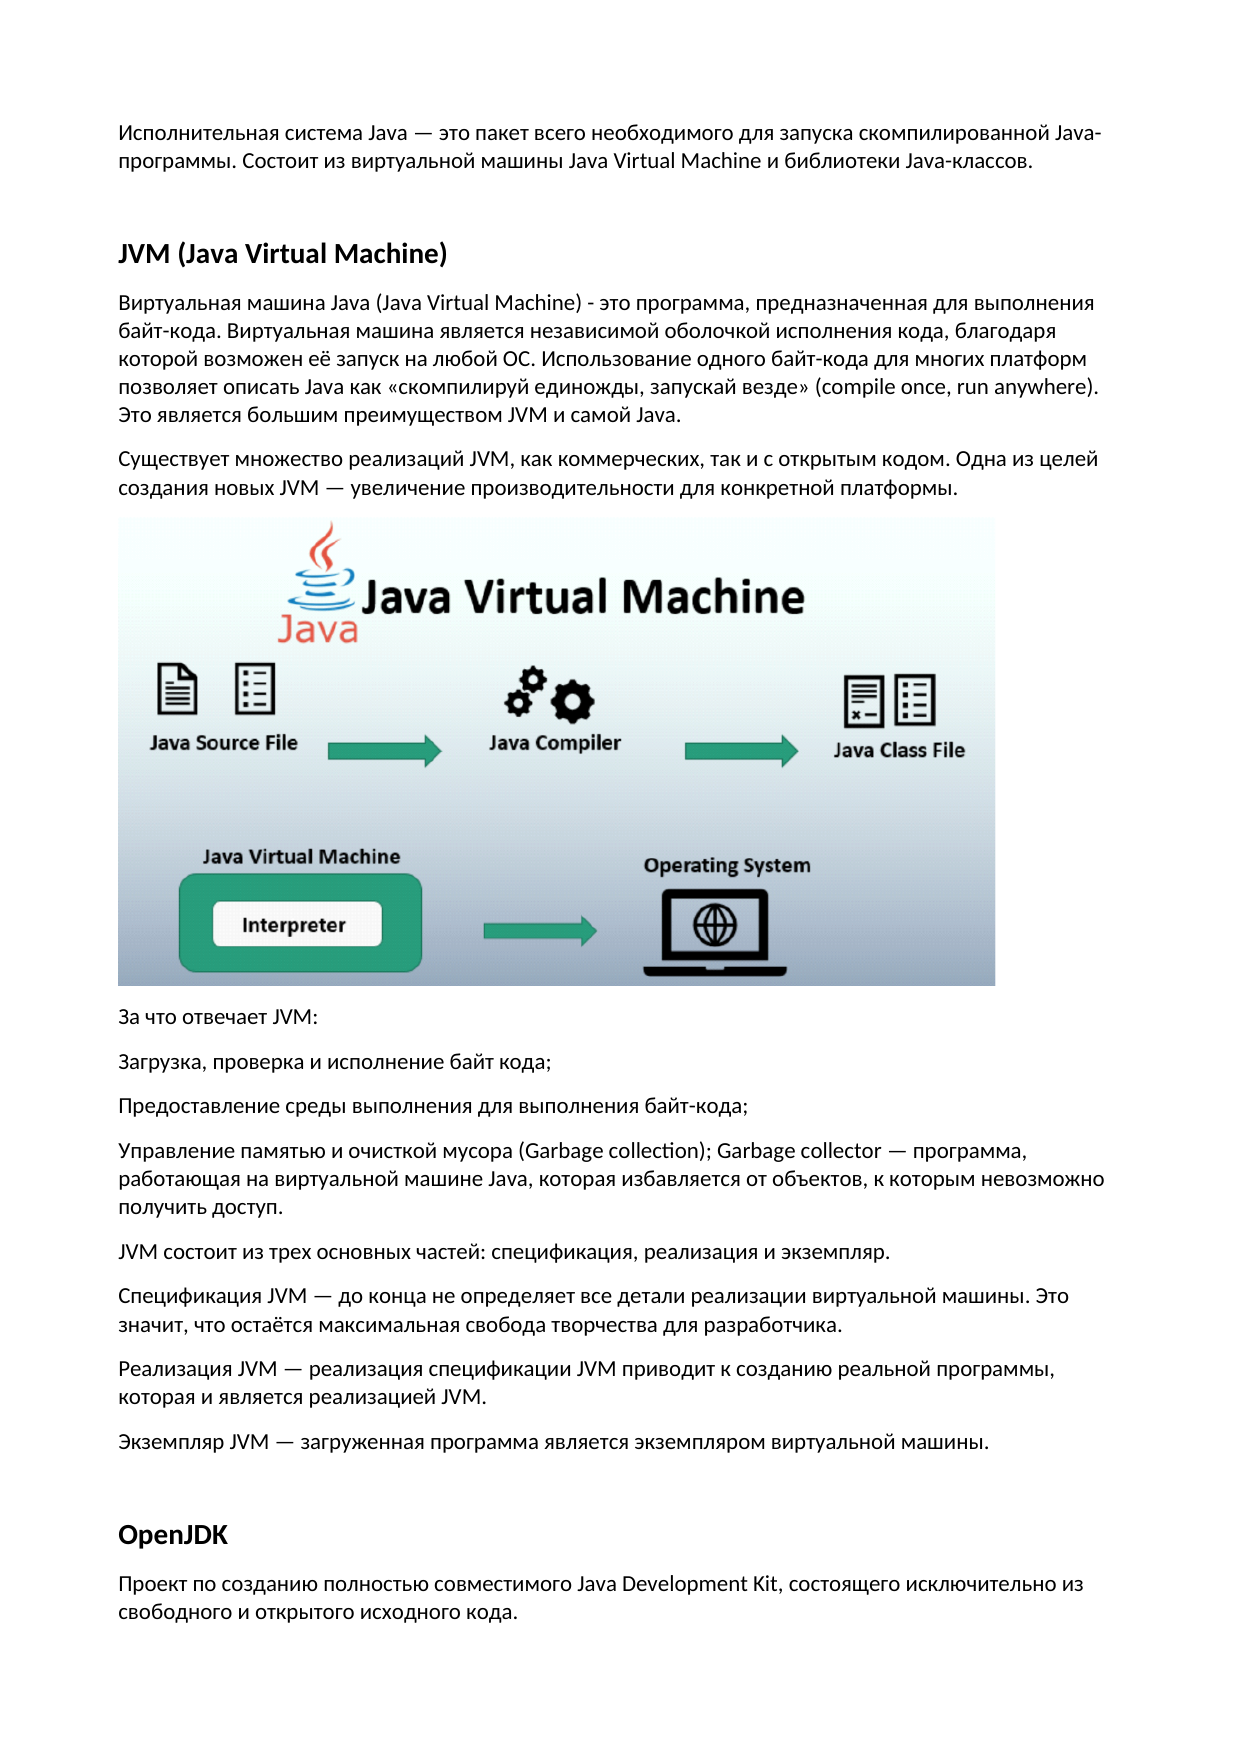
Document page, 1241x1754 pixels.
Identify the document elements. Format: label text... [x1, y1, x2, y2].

text OpenJDK [118, 1516, 1122, 1552]
text Виртуальная машина Java (Java Virtual Machine) - это программа, предназначенная для выполнения байт-кода. Виртуальная машина является независимой оболочкой исполнения кода, благодаря которой возможен её запуск на любой ОС. Использование одного байт-кода для многих платформ позволяет описать Java как «скомпилируй единожды, запускай везде» (compile once, run anywhere). Это является большим преимуществом JVM и самой Java. [118, 288, 1122, 428]
text Загрузка, проверка и исполнение байт кода; [118, 1047, 1122, 1075]
text Предоставление среды выполнения для выполнения байт-кода; [118, 1092, 1122, 1119]
text Исполнительная система Java — это пакет всего необходимого для запуска скомпилированной Java-программы. Состоит из виртуальной машины Java Virtual Machine и библиотеки Java-классов. [118, 118, 1122, 174]
text Существует множество реализаций JVM, как коммерческих, так и с открытым кодом. Одна из целей создания новых JVM — увеличение производительности для конкретной платформы. [118, 444, 1122, 501]
text Проект по созданию полностью совместимого Java Development Kit, состоящего исключительно из свободного и открытого исходного кода. [118, 1569, 1122, 1625]
text За что отвечает JVM: [118, 1002, 1122, 1030]
text Спецификация JVM — до конца не определяет все детали реализации виртуальной машины. Это значит, что остаётся максимальная свобода творчества для разработчика. [118, 1282, 1122, 1338]
text JVM состоит из трех основных частей: спецификация, реализация и экземпляр. [118, 1237, 1122, 1265]
text JVM (Java Virtual Machine) [118, 236, 1122, 271]
text Реализация JVM — реализация спецификации JVM приводит к созданию реальной программы, которая и является реализацией JVM. [118, 1354, 1122, 1410]
text Экземпляр JVM — загруженная программа является экземпляром виртуальной машины. [118, 1427, 1122, 1455]
text Управление памятью и очисткой мусора (Garbage collection); Garbage collector — программа, работающая на виртуальной машине Java, которая избавляется от объектов, к которым невозможно получить доступ. [118, 1136, 1122, 1220]
